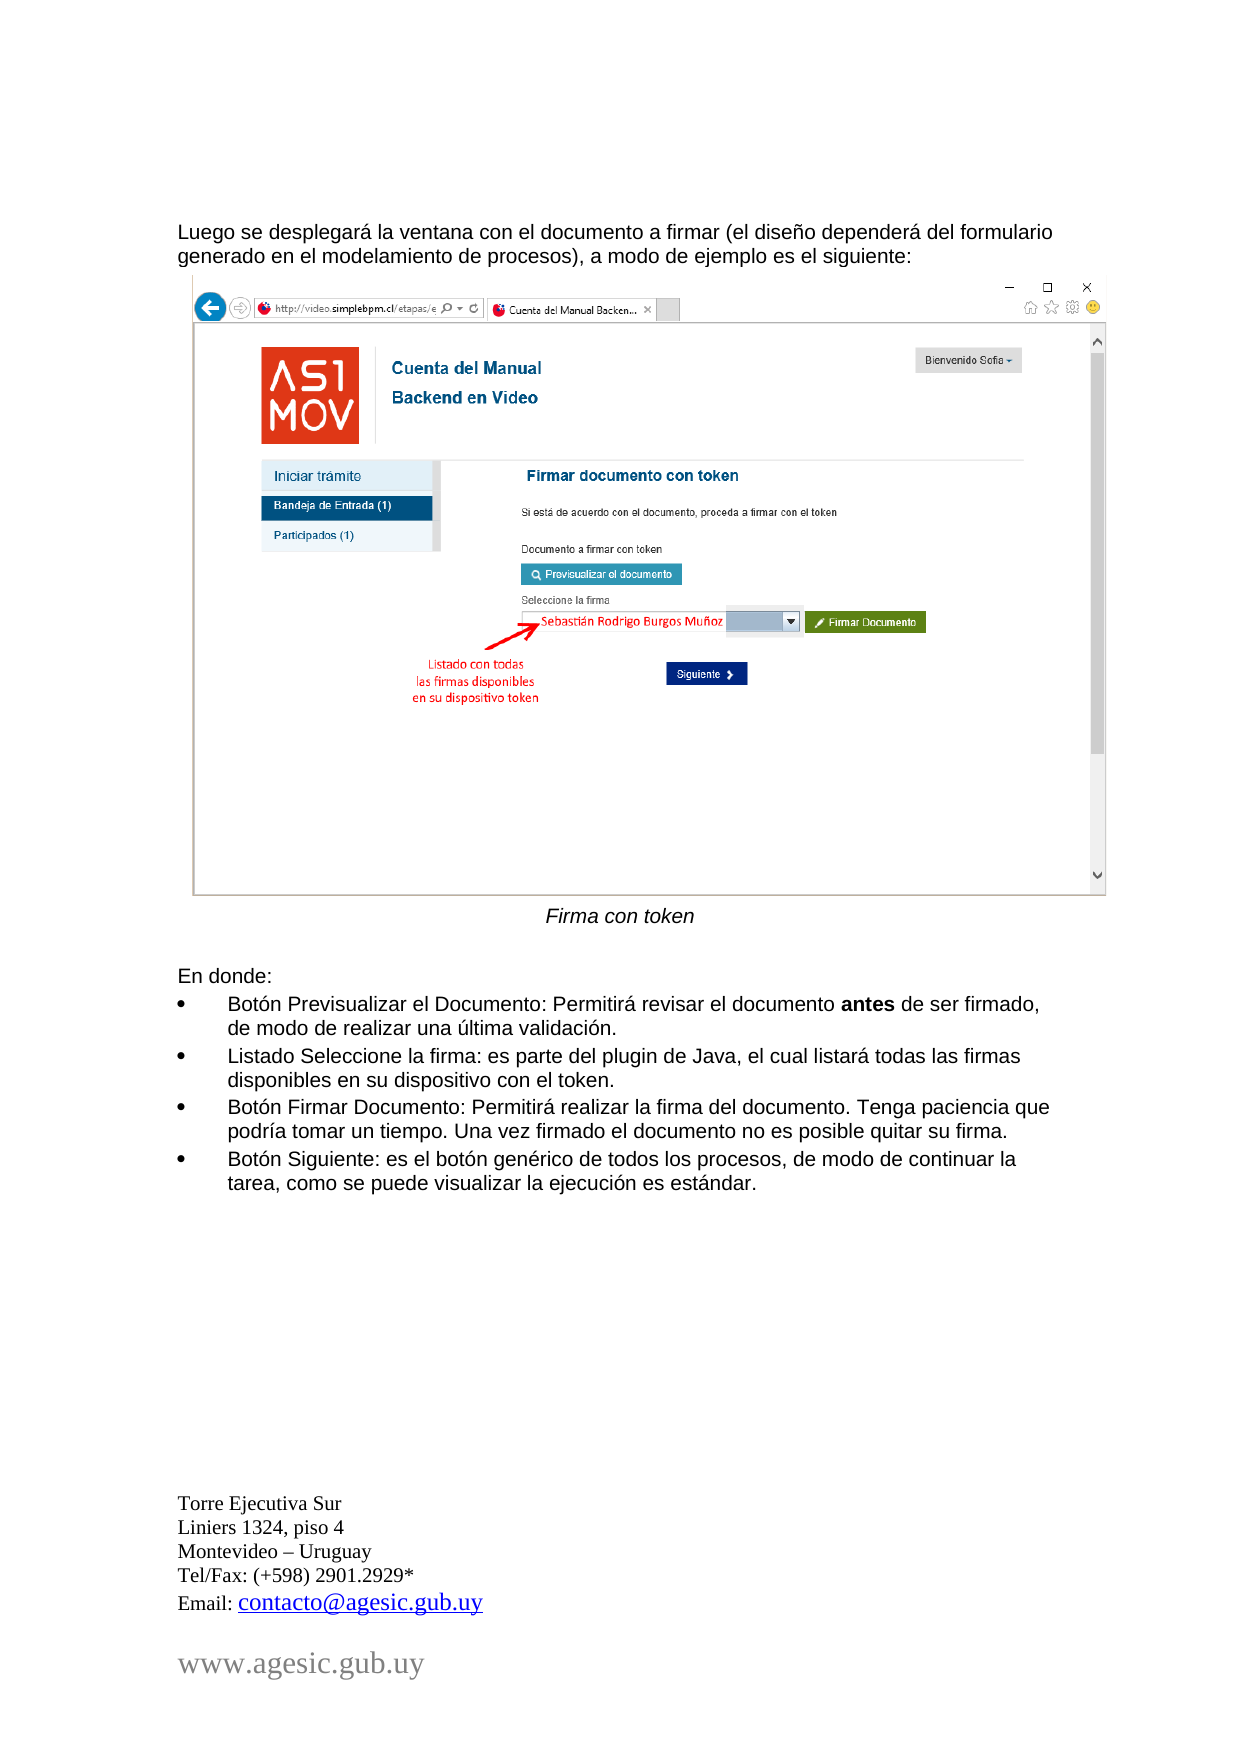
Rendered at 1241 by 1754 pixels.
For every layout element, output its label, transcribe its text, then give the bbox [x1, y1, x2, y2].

text Luego se desplegará la ventana con el documento a firmar (el diseño dependerá del formulario generado en el modelamiento de procesos), a modo de ejemplo es el siguiente: [177, 219, 1063, 267]
list Botón Siguiente: es el botón genérico de todos los procesos, de modo de continuar la tarea, como se puede visualizar la ejecución es estándar. [177, 1147, 1063, 1195]
text En donde: [177, 964, 1063, 988]
list Botón Previsualizar el Documento: Permitirá revisar el documento antes de ser firmado, de modo de realizar una última validación. [177, 992, 1063, 1040]
list Botón Firmar Documento: Permitirá realizar la firma del documento. Tenga paciencia que podría tomar un tiempo. Una vez firmado el documento no es posible quitar su firma. [177, 1095, 1063, 1143]
list Listado Seleccione la firma: es parte del plugin de Java, el cual listará todas las firmas disponibles en su dispositivo con el token. [177, 1043, 1063, 1091]
picture [192, 275, 1107, 896]
text Firma con token [177, 903, 1063, 927]
